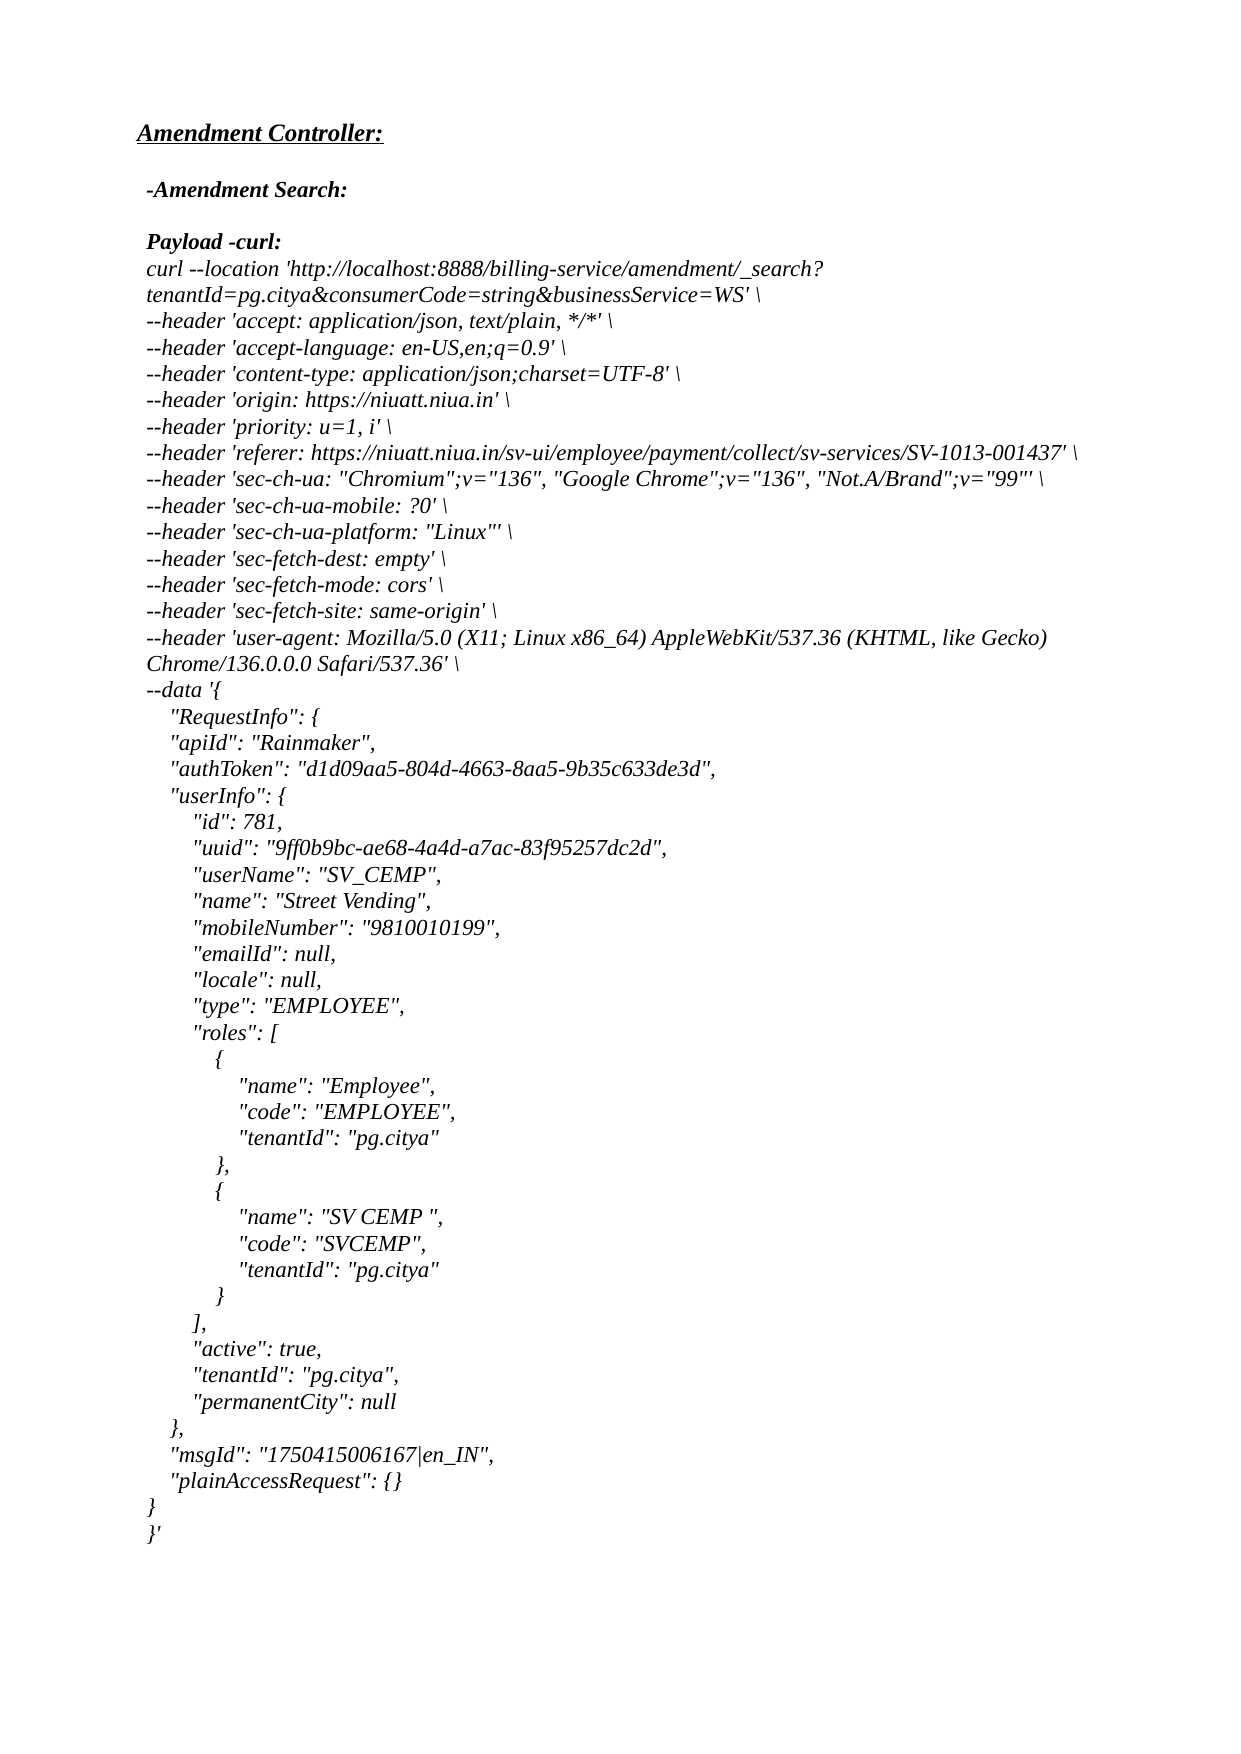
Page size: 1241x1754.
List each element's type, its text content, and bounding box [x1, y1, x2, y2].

text --header 'user-agent: Mozilla/5.0 (X11; Linux x86_64) AppleWebKit/537.36 (KHTML, like Gecko) Chrome/136.0.0.0 Safari/537.36' \ [146, 624, 1122, 676]
text --header 'sec-fetch-mode: cors' \ [146, 571, 1122, 597]
text "roles": [ [146, 1019, 1122, 1045]
text --header 'sec-fetch-dest: empty' \ [146, 544, 1122, 571]
text --header 'sec-ch-ua-platform: "Linux"' \ [146, 518, 1122, 544]
text }' [146, 1520, 1122, 1546]
text "mobileNumber": "9810010199", [146, 913, 1122, 940]
text "userInfo": { [146, 782, 1122, 808]
text "name": "Employee", [146, 1072, 1122, 1098]
text --header 'content-type: application/json;charset=UTF-8' \ [146, 360, 1122, 386]
text { [146, 1177, 1122, 1203]
text --header 'accept: application/json, text/plain, */*' \ [146, 307, 1122, 334]
text } [146, 1282, 1122, 1309]
text "uuid": "9ff0b9bc-ae68-4a4d-a7ac-83f95257dc2d", [146, 834, 1122, 861]
text curl --location 'http://localhost:8888/billing-service/amendment/_search?tenantId=pg.citya&consumerCode=string&businessService=WS' \ [146, 255, 1122, 307]
text "msgId": "1750415006167|en_IN", [146, 1441, 1122, 1467]
text --data '{ [146, 676, 1122, 703]
text Amendment Controller: [137, 118, 1122, 147]
text "id": 781, [146, 808, 1122, 834]
text --header 'origin: https://niuatt.niua.in' \ [146, 386, 1122, 413]
text -Amendment Search: [146, 176, 1122, 202]
text "code": "SVCEMP", [146, 1230, 1122, 1256]
text }, [146, 1151, 1122, 1177]
text "name": "SV CEMP ", [146, 1203, 1122, 1230]
text "type": "EMPLOYEE", [146, 993, 1122, 1019]
text --header 'priority: u=1, i' \ [146, 413, 1122, 439]
text }, [146, 1414, 1122, 1441]
text "name": "Street Vending", [146, 887, 1122, 913]
text "code": "EMPLOYEE", [146, 1098, 1122, 1124]
text "plainAccessRequest": {} [146, 1467, 1122, 1493]
text "apiId": "Rainmaker", [146, 729, 1122, 755]
text "tenantId": "pg.citya" [146, 1256, 1122, 1282]
text "active": true, [146, 1335, 1122, 1362]
text } [146, 1493, 1122, 1520]
text "locale": null, [146, 966, 1122, 993]
text --header 'sec-ch-ua-mobile: ?0' \ [146, 492, 1122, 518]
text { [146, 1045, 1122, 1072]
text "tenantId": "pg.citya" [146, 1124, 1122, 1151]
text "authToken": "d1d09aa5-804d-4663-8aa5-9b35c633de3d", [146, 755, 1122, 782]
text "emailId": null, [146, 940, 1122, 966]
text --header 'sec-fetch-site: same-origin' \ [146, 597, 1122, 624]
text Payload -curl: [146, 228, 1122, 255]
text --header 'referer: https://niuatt.niua.in/sv-ui/employee/payment/collect/sv-services/SV-1013-001437' \ [146, 439, 1122, 466]
text "tenantId": "pg.citya", [146, 1362, 1122, 1388]
text --header 'accept-language: en-US,en;q=0.9' \ [146, 334, 1122, 360]
text "permanentCity": null [146, 1388, 1122, 1414]
text "userName": "SV_CEMP", [146, 861, 1122, 887]
text --header 'sec-ch-ua: "Chromium";v="136", "Google Chrome";v="136", "Not.A/Brand";v="99"' \ [146, 466, 1122, 492]
text "RequestInfo": { [146, 703, 1122, 729]
text ], [146, 1309, 1122, 1335]
